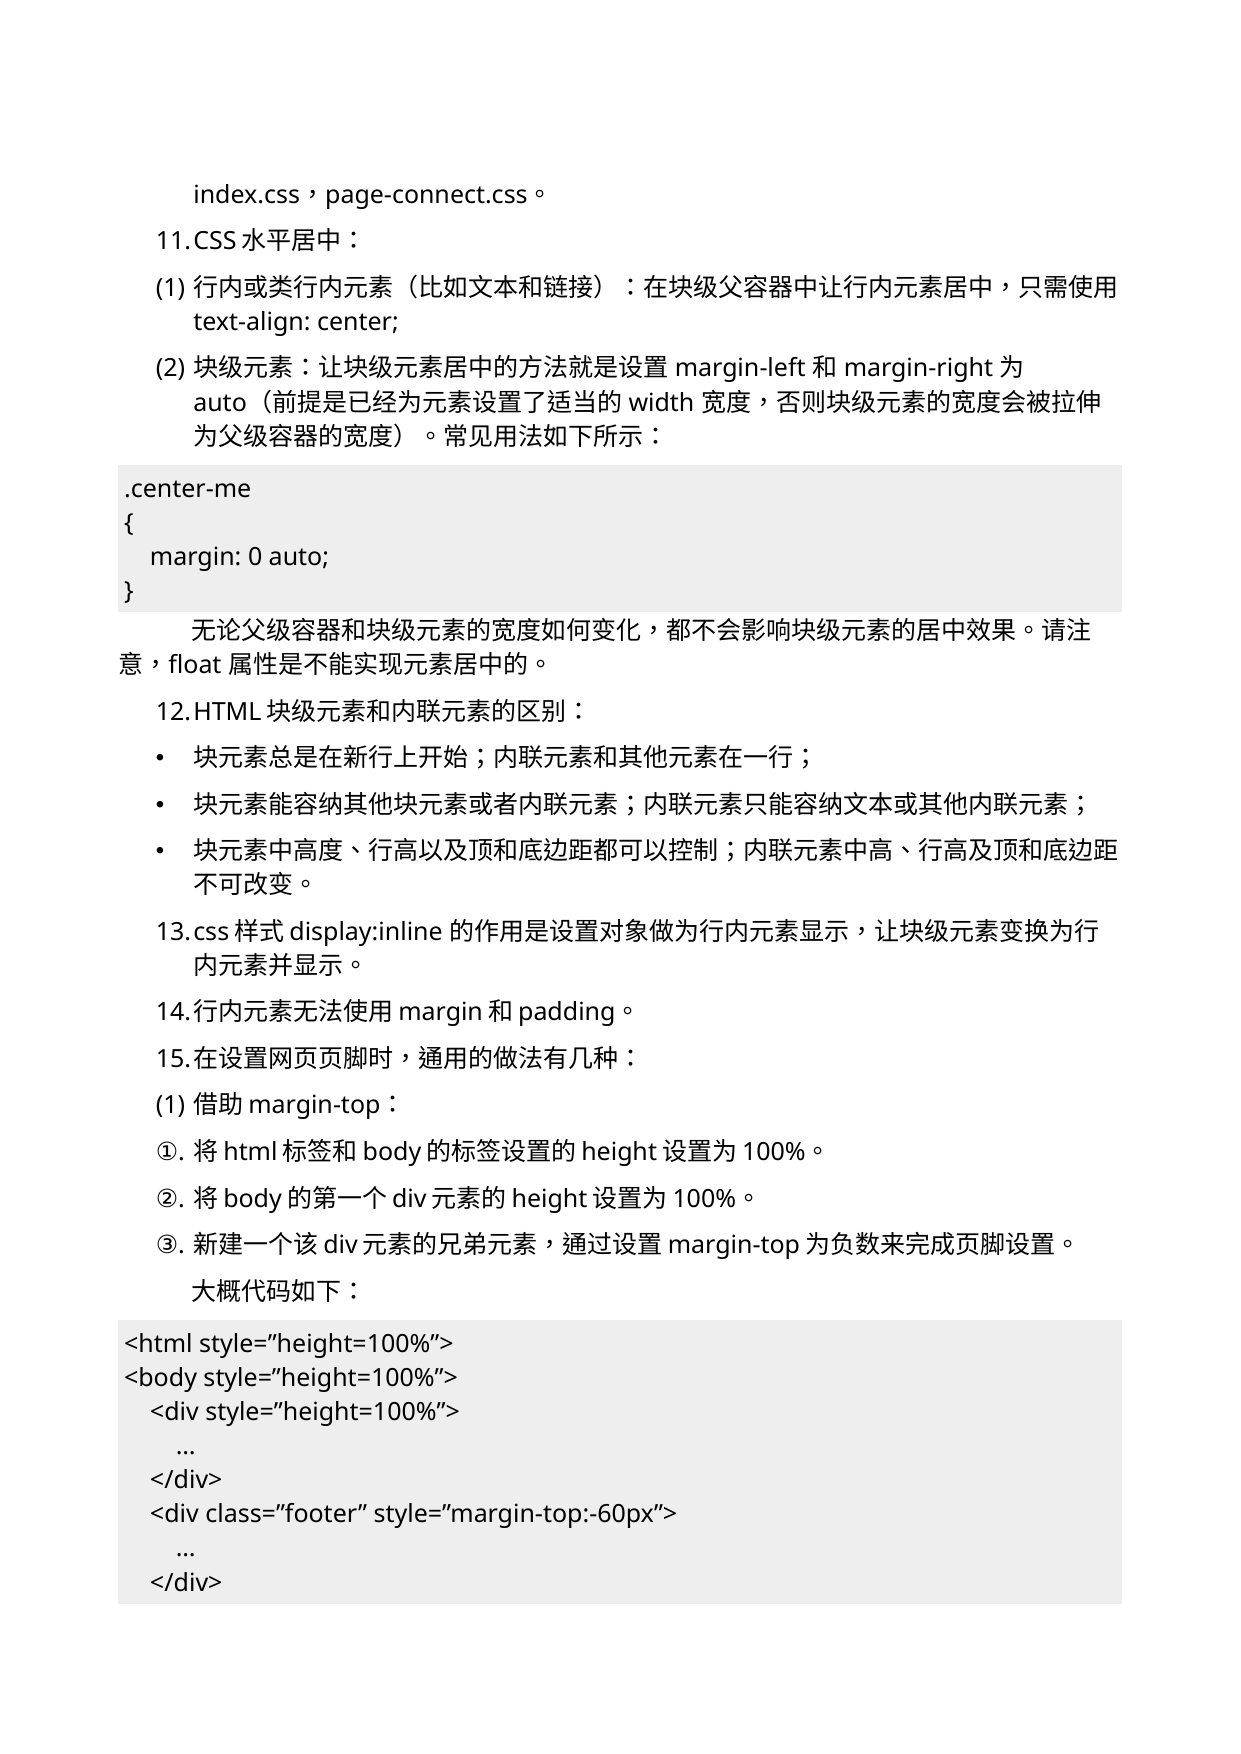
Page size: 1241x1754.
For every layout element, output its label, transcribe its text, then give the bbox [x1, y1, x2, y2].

list 将body的第一个div元素的height设置为100%。 [156, 1180, 1122, 1214]
list 行内或类行内元素（比如文本和链接）：在块级父容器中让行内元素居中，只需使用 text-align: center; [156, 269, 1122, 338]
table_header <html style=”height=100%”> <body style=”height=100%”> <div style=”height=100%”> … </div> <div class=”footer” style=”margin-top:-60px”> … </div> [118, 1320, 1122, 1604]
list HTML块级元素和内联元素的区别： [156, 693, 1122, 727]
list 块元素中高度、行高以及顶和底边距都可以控制；内联元素中高、行高及顶和底边距不可改变。 [156, 833, 1122, 901]
list 在设置网页页脚时，通用的做法有几种： [156, 1041, 1122, 1075]
list 行内元素无法使用margin和padding。 [156, 994, 1122, 1028]
list 块元素能容纳其他块元素或者内联元素；内联元素只能容纳文本或其他内联元素； [156, 786, 1122, 820]
list 块元素总是在新行上开始；内联元素和其他元素在一行； [156, 740, 1122, 774]
list 块级元素：让块级元素居中的方法就是设置 margin-left 和 margin-right 为 auto（前提是已经为元素设置了适当的 width 宽度，否则块级元素的宽度会被拉伸为父级容器的宽度）。常见用法如下所示： [156, 350, 1122, 452]
list CSS水平居中： [156, 223, 1122, 257]
list index.css，page-connect.css。 [156, 176, 1122, 210]
list 新建一个该div元素的兄弟元素，通过设置margin-top为负数来完成页脚设置。 [156, 1227, 1122, 1261]
text 无论父级容器和块级元素的宽度如何变化，都不会影响块级元素的居中效果。请注意，float 属性是不能实现元素居中的。 [118, 612, 1122, 681]
list 将html标签和body的标签设置的height设置为100%。 [156, 1134, 1122, 1168]
list css样式display:inline 的作用是设置对象做为行内元素显示，让块级元素变换为行内元素并显示。 [156, 913, 1122, 982]
text 大概代码如下： [118, 1273, 1122, 1307]
table_header .center-me { margin: 0 auto; } [118, 465, 1122, 612]
list 借助margin-top： [156, 1087, 1122, 1121]
